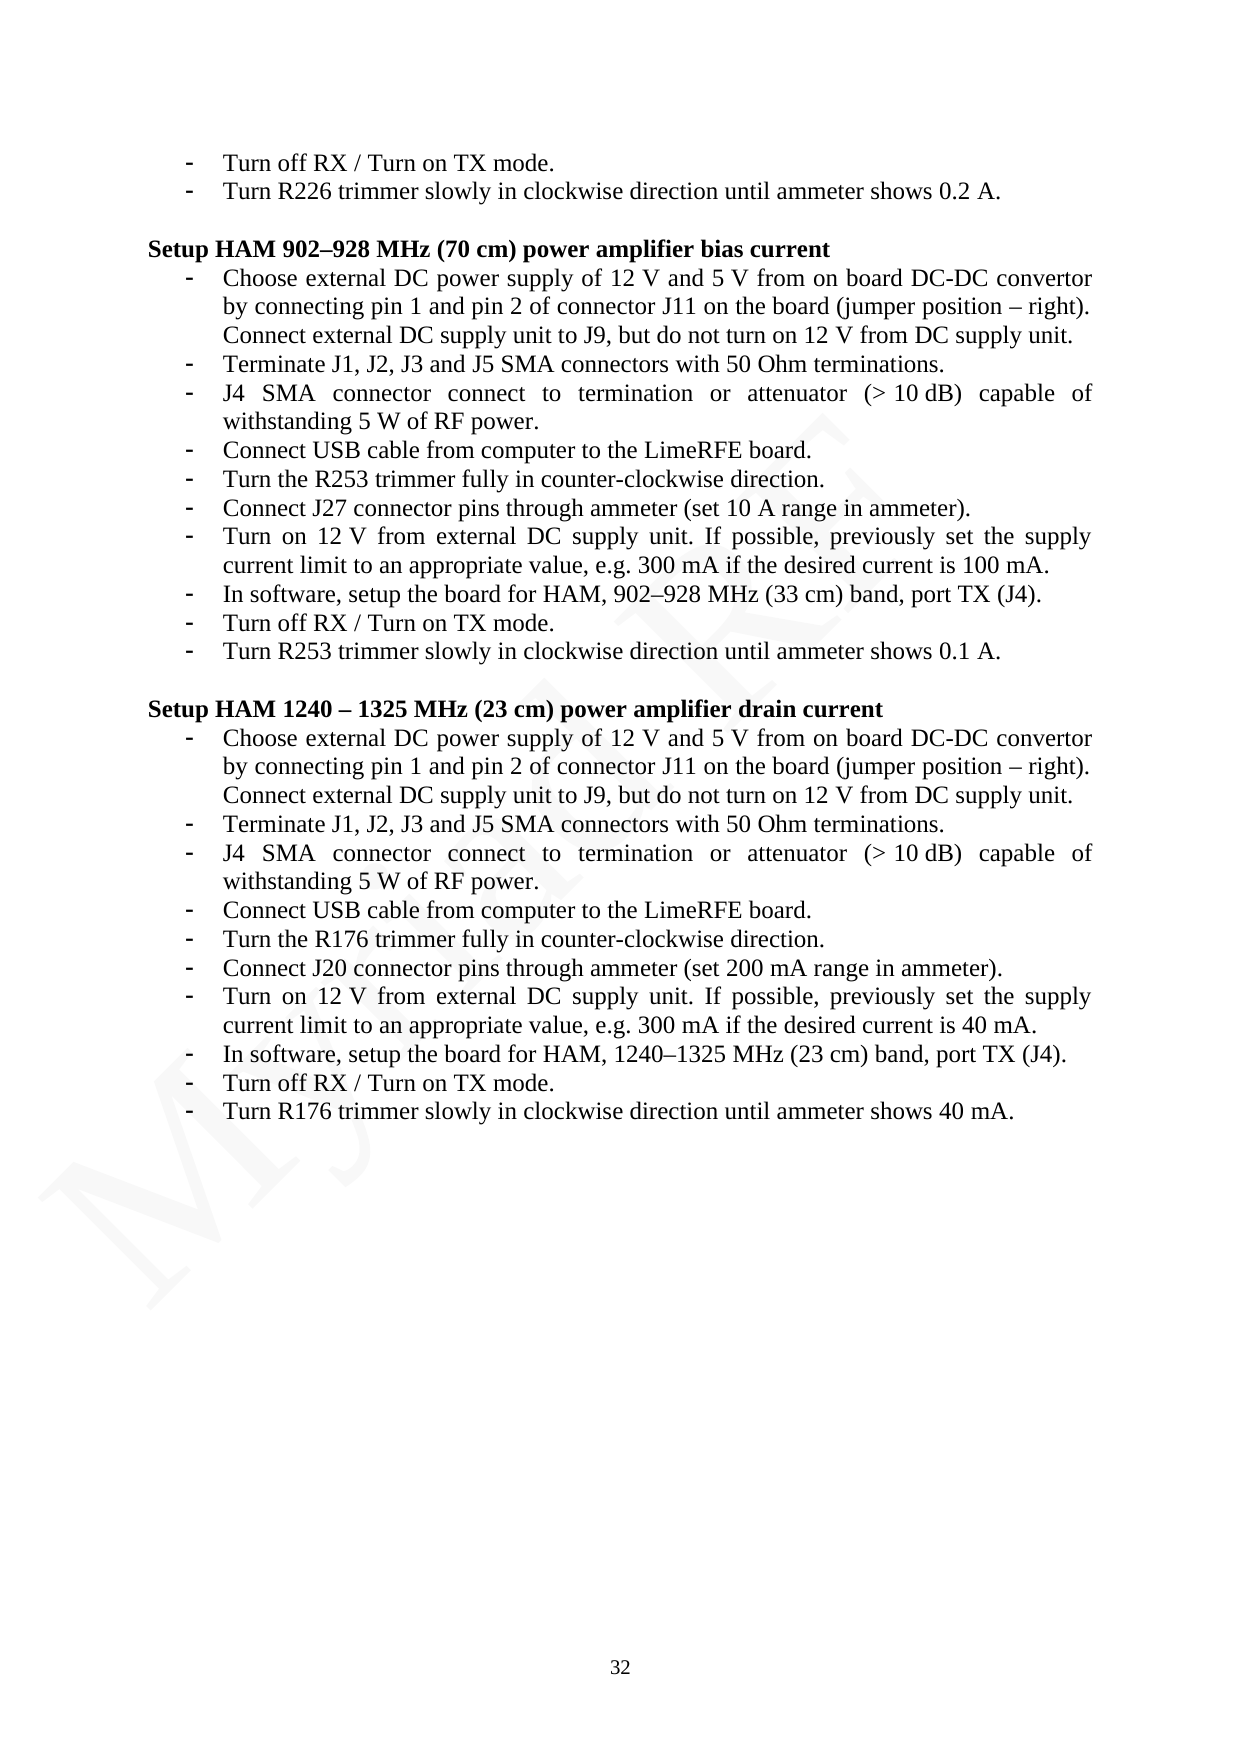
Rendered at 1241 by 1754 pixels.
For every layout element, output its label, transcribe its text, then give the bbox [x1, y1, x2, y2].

list Terminate J1, J2, J3 and J5 SMA connectors with 50 Ohm terminations. [185, 809, 562, 838]
list Turn R176 trimmer slowly in clockwise direction until ammeter shows 40 mA. [354, 1096, 1092, 1125]
list Turn on 12 V from external DC supply unit. If possible, previously set the supply current limit to an appropriate value, e.g. 300 mA if the desired current is 40 mA. [314, 981, 396, 1039]
list In software, setup the board for HAM, 1240–1325 MHz (23 cm) band, port TX (J4). [330, 1039, 1092, 1068]
list In software, setup the board for HAM, 902–928 MHz (33 cm) band, port TX (J4). [185, 579, 655, 608]
list Choose external DC power supply of 12 V and 5 V from on board DC-DC convertor by connecting pin 1 and pin 2 of connector J11 on the board (jumper position – right). Connect external DC supply unit to J9, but do not turn on 12 V from DC supply unit. [185, 263, 1092, 349]
list Turn off RX / Turn on TX mode. [185, 608, 657, 636]
list Connect J27 connector pins through ammeter (set 10 A range in ammeter). [185, 493, 783, 521]
list [746, 608, 1092, 636]
list Connect USB cable from computer to the LimeRFE board. [788, 435, 1092, 464]
list Choose external DC power supply of 12 V and 5 V from on board DC-DC convertor by connecting pin 1 and pin 2 of connector J11 on the board (jumper position – right). Connect external DC supply unit to J9, but do not turn on 12 V from DC supply unit. [549, 740, 637, 809]
list Turn off RX / Turn on TX mode. [294, 1068, 335, 1086]
list Connect J27 connector pins through ammeter (set 10 A range in ammeter). [840, 493, 1092, 521]
list Turn the R253 trimmer fully in counter-clockwise direction. [775, 464, 1092, 493]
list Turn R253 trimmer slowly in clockwise direction until ammeter shows 0.1 A. [715, 636, 1092, 665]
list Turn R226 trimmer slowly in clockwise direction until ammeter shows 0.2 A. [185, 176, 1092, 205]
text Setup HAM 902–928 MHz (70 cm) power amplifier bias current [148, 234, 1092, 263]
list J4 SMA connector connect to termination or attenuator (> 10 dB) capable of withstanding 5 W of RF power. [525, 838, 1092, 895]
list Turn R253 trimmer slowly in clockwise direction until ammeter shows 0.1 A. [185, 636, 686, 665]
list In software, setup the board for HAM, 902–928 MHz (33 cm) band, port TX (J4). [655, 579, 733, 608]
list [666, 608, 732, 636]
text Setup HAM 1240 – 1325 MHz (23 cm) [148, 694, 559, 723]
list J4 SMA connector connect to termination or attenuator (> 10 dB) capable of withstanding 5 W of RF power. [185, 838, 509, 895]
list In software, setup the board for HAM, 1240–1325 MHz (23 cm) band, port TX (J4). [262, 1039, 328, 1068]
list Turn R176 trimmer slowly in clockwise direction until ammeter shows 40 mA. [207, 1096, 353, 1125]
list Turn the R176 trimmer fully in counter-clockwise direction. [441, 924, 1092, 953]
list Terminate J1, J2, J3 and J5 SMA connectors with 50 Ohm terminations. [185, 349, 1092, 378]
list Terminate J1, J2, J3 and J5 SMA connectors with 50 Ohm terminations. [567, 809, 634, 831]
list Connect J20 connector pins through ammeter (set 200 mA range in ammeter). [470, 953, 1092, 981]
list In software, setup the board for HAM, 902–928 MHz (33 cm) band, port TX (J4). [748, 579, 851, 608]
list Turn on 12 V from external DC supply unit. If possible, previously set the supply current limit to an appropriate value, e.g. 300 mA if the desired current is 40 mA. [371, 981, 1092, 1039]
list In software, setup the board for HAM, 902–928 MHz (33 cm) band, port TX (J4). [855, 579, 1092, 608]
list Turn on 12 V from external DC supply unit. If possible, previously set the supply current limit to an appropriate value, e.g. 300 mA if the desired current is 40 mA. [185, 981, 324, 1039]
list Turn off RX / Turn on TX mode. [342, 1068, 1092, 1096]
list Turn off RX / Turn on TX mode. [185, 1068, 301, 1096]
list Connect J20 connector pins through ammeter (set 200 mA range in ammeter). [361, 953, 460, 981]
list Choose external DC power supply of 12 V and 5 V from on board DC-DC convertor by connecting pin 1 and pin 2 of connector J11 on the board (jumper position – right). Connect external DC supply unit to J9, but do not turn on 12 V from DC supply unit. [591, 723, 1092, 809]
list J4 SMA connector connect to termination or attenuator (> 10 dB) capable of withstanding 5 W of RF power. [185, 378, 1092, 435]
list Connect J20 connector pins through ammeter (set 200 mA range in ammeter). [185, 953, 358, 981]
list Connect USB cable from computer to the LimeRFE board. [541, 895, 1092, 924]
list Terminate J1, J2, J3 and J5 SMA connectors with 50 Ohm terminations. [628, 809, 1092, 838]
list Turn on 12 V from external DC supply unit. If possible, previously set the supply current limit to an appropriate value, e.g. 300 mA if the desired current is 100 mA. [829, 521, 1092, 579]
list Connect USB cable from computer to the LimeRFE board. [412, 895, 487, 924]
list Turn the R253 trimmer fully in counter-clockwise direction. [185, 464, 770, 493]
list Connect USB cable from computer to the LimeRFE board. [185, 895, 406, 924]
text power amplifier [562, 694, 734, 723]
list Connect J27 connector pins through ammeter (set 10 A range in ammeter). [792, 493, 850, 518]
list Turn the R176 trimmer fully in counter-clockwise direction. [185, 924, 438, 953]
list Turn on 12 V from external DC supply unit. If possible, previously set the supply current limit to an appropriate value, e.g. 300 mA if the desired current is 100 mA. [185, 521, 841, 579]
list Turn off RX / Turn on TX mode. [185, 148, 1092, 176]
list Connect USB cable from computer to the LimeRFE board. [185, 435, 799, 464]
list Connect USB cable from computer to the LimeRFE board. [496, 895, 544, 919]
list In software, setup the board for HAM, 1240–1325 MHz (23 cm) band, port TX (J4). [185, 1039, 262, 1068]
list Choose external DC power supply of 12 V and 5 V from on board DC-DC convertor by connecting pin 1 and pin 2 of connector J11 on the board (jumper position – right). Connect external DC supply unit to J9, but do not turn on 12 V from DC supply unit. [185, 723, 569, 809]
text drain current [740, 694, 1092, 723]
